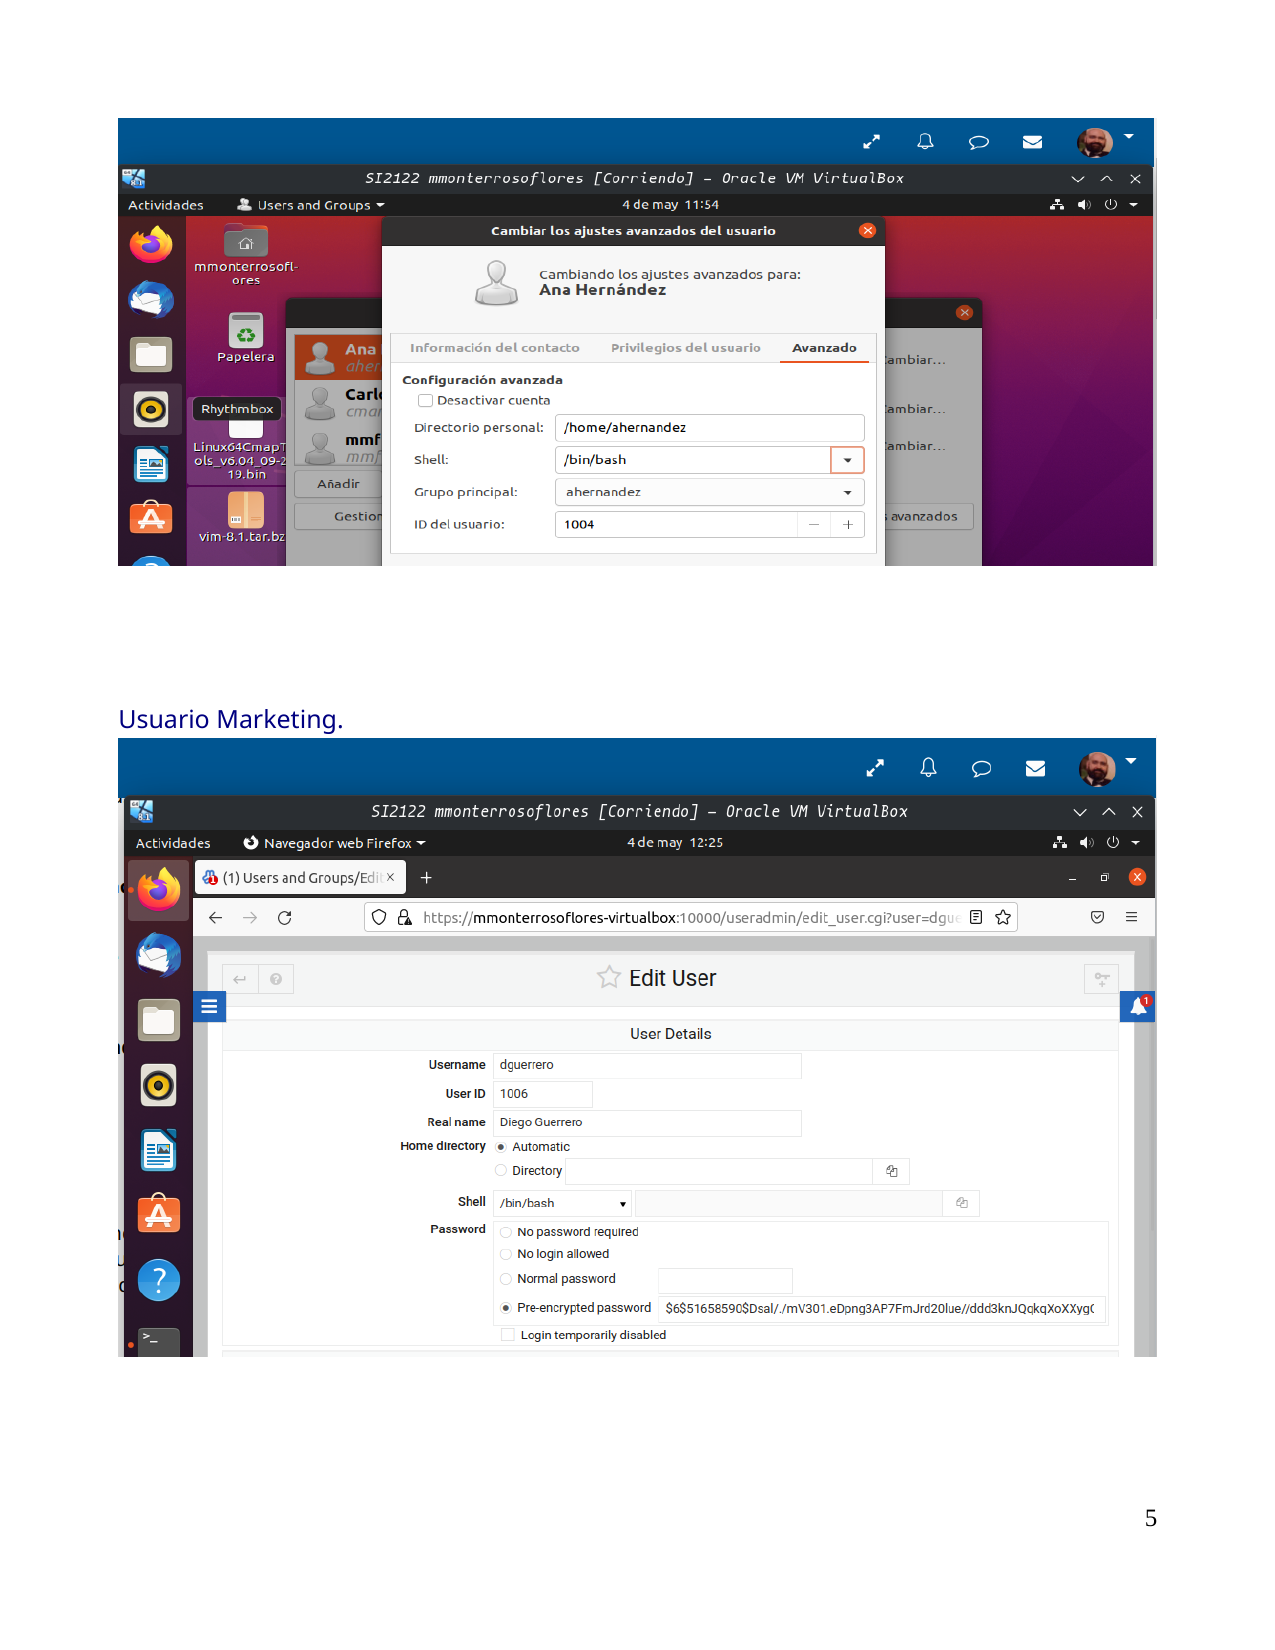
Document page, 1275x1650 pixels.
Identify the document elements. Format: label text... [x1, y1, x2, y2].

text Usuario Marketing. [118, 702, 1157, 735]
table_header [118, 566, 1157, 599]
picture [118, 735, 1157, 1357]
table_header [118, 1357, 1157, 1391]
picture [118, 118, 1157, 566]
